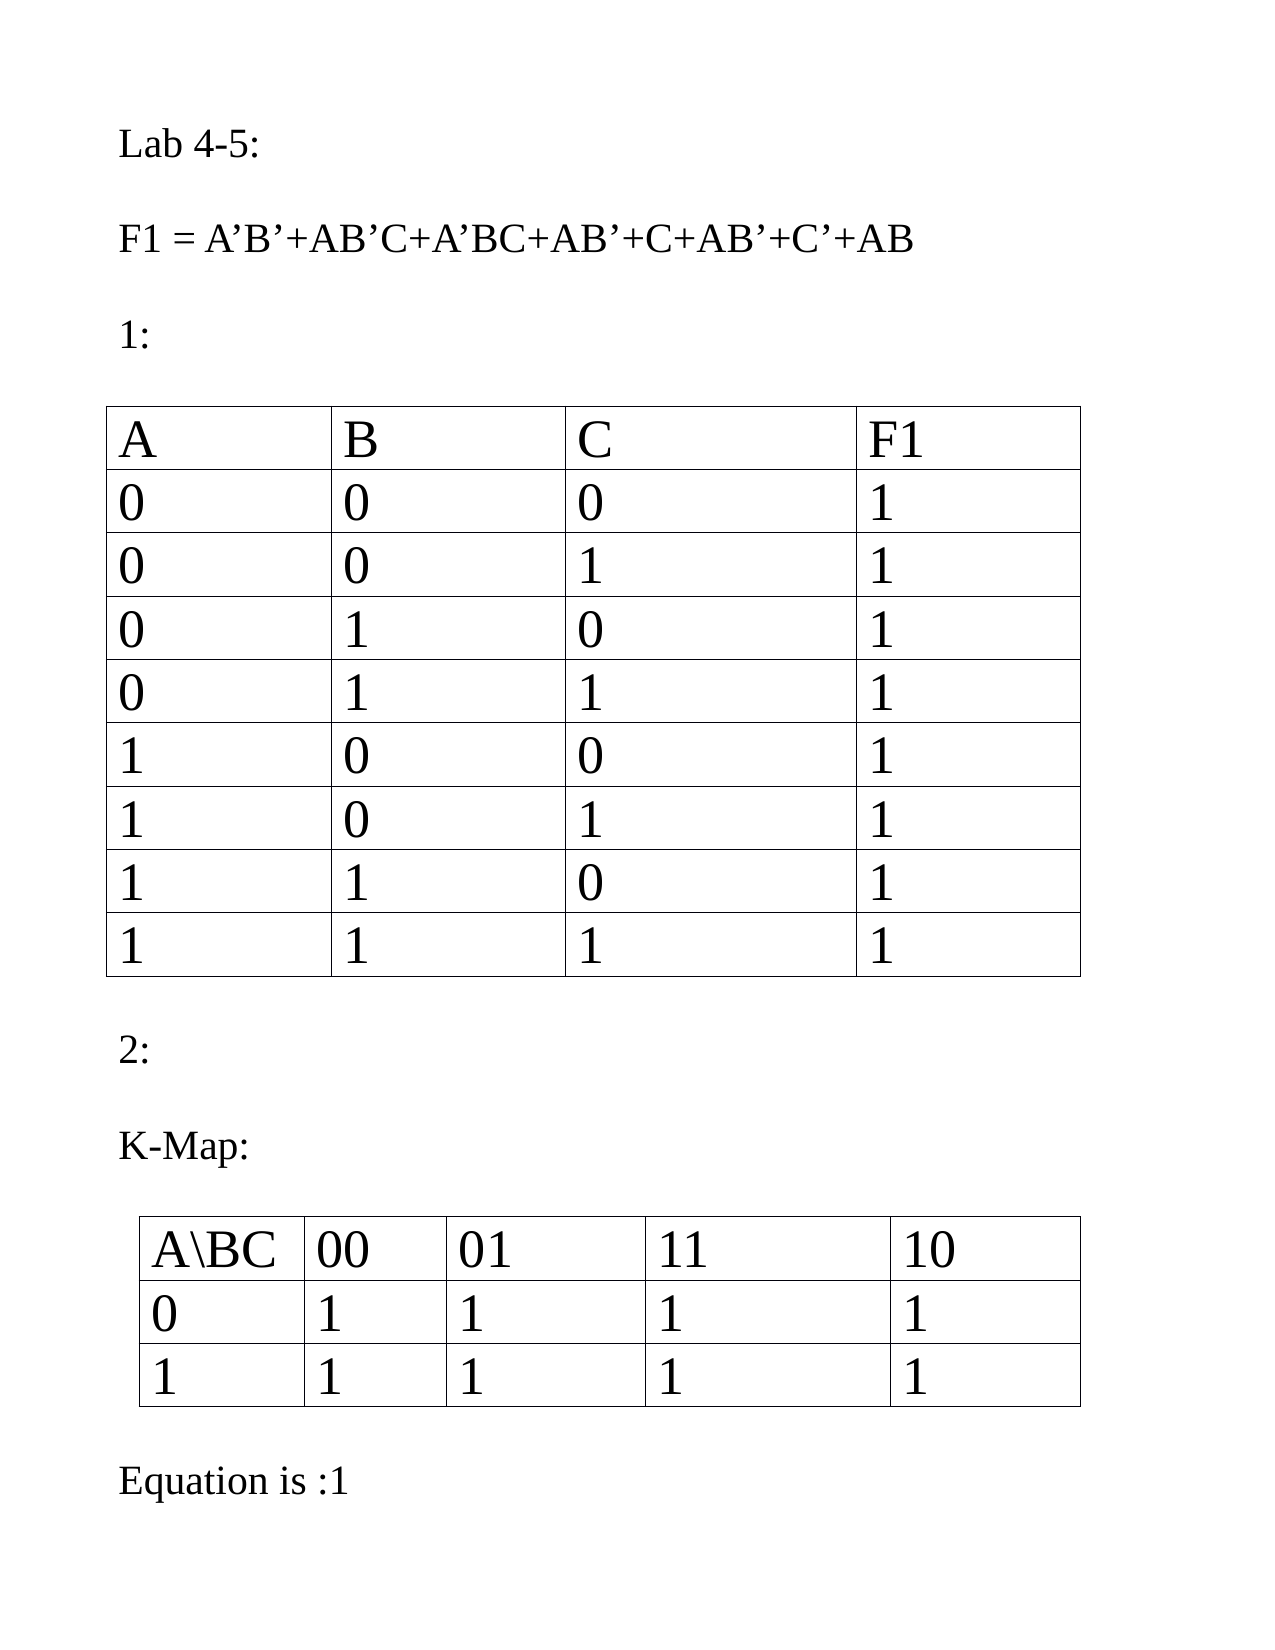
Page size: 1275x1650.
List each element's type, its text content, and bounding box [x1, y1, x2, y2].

table_header F1 [857, 407, 1080, 469]
table_cell 1 [857, 597, 1080, 659]
table_cell 1 [646, 1344, 890, 1406]
table_header B [332, 407, 565, 469]
table_cell 1 [857, 850, 1080, 912]
table_cell 1 [107, 723, 331, 786]
table_cell 0 [566, 850, 856, 912]
table_cell 1 [857, 787, 1080, 849]
text 2: [118, 1024, 1157, 1072]
table_cell 1 [646, 1281, 890, 1343]
table_cell 1 [447, 1344, 645, 1406]
table_cell 1 [332, 850, 565, 912]
table_header 10 [891, 1217, 1080, 1279]
table_cell 0 [107, 660, 331, 722]
table_cell 1 [857, 470, 1080, 532]
table_cell 1 [447, 1281, 645, 1343]
text K-Map: [118, 1120, 1157, 1168]
text Equation is :1 [118, 1455, 1157, 1503]
table_cell 1 [891, 1344, 1080, 1406]
table_cell 1 [857, 533, 1080, 596]
table_cell 0 [566, 723, 856, 786]
text 1: [118, 310, 1157, 358]
text Lab 4-5: [118, 118, 1157, 166]
table_cell 1 [566, 533, 856, 596]
table_cell 0 [107, 533, 331, 596]
table_cell 1 [891, 1281, 1080, 1343]
table_cell 1 [566, 660, 856, 722]
table_cell 0 [566, 597, 856, 659]
table_cell 1 [305, 1281, 446, 1343]
table_header C [566, 407, 856, 469]
table_cell 1 [107, 850, 331, 912]
table_header A [107, 407, 331, 469]
table_cell 0 [332, 723, 565, 786]
table_cell 1 [857, 660, 1080, 722]
table_header 11 [646, 1217, 890, 1279]
table_cell 1 [332, 660, 565, 722]
table_cell 1 [566, 913, 856, 976]
table_cell 0 [566, 470, 856, 532]
table_cell 0 [332, 787, 565, 849]
text F1 = A’B’+AB’C+A’BC+AB’+C+AB’+C’+AB [118, 214, 1157, 262]
table_cell 1 [140, 1344, 304, 1406]
table_header 01 [447, 1217, 645, 1279]
table_cell 1 [857, 723, 1080, 786]
table_cell 1 [566, 787, 856, 849]
table_cell 0 [332, 533, 565, 596]
table_header 00 [305, 1217, 446, 1279]
table_cell 0 [332, 470, 565, 532]
table_cell 1 [332, 597, 565, 659]
table_cell 0 [107, 597, 331, 659]
table_cell 1 [107, 787, 331, 849]
table_header A\BC [140, 1217, 304, 1279]
table_cell 0 [140, 1281, 304, 1343]
table_cell 1 [857, 913, 1080, 976]
table_cell 1 [107, 913, 331, 976]
table_cell 1 [332, 913, 565, 976]
table_cell 0 [107, 470, 331, 532]
table_cell 1 [305, 1344, 446, 1406]
